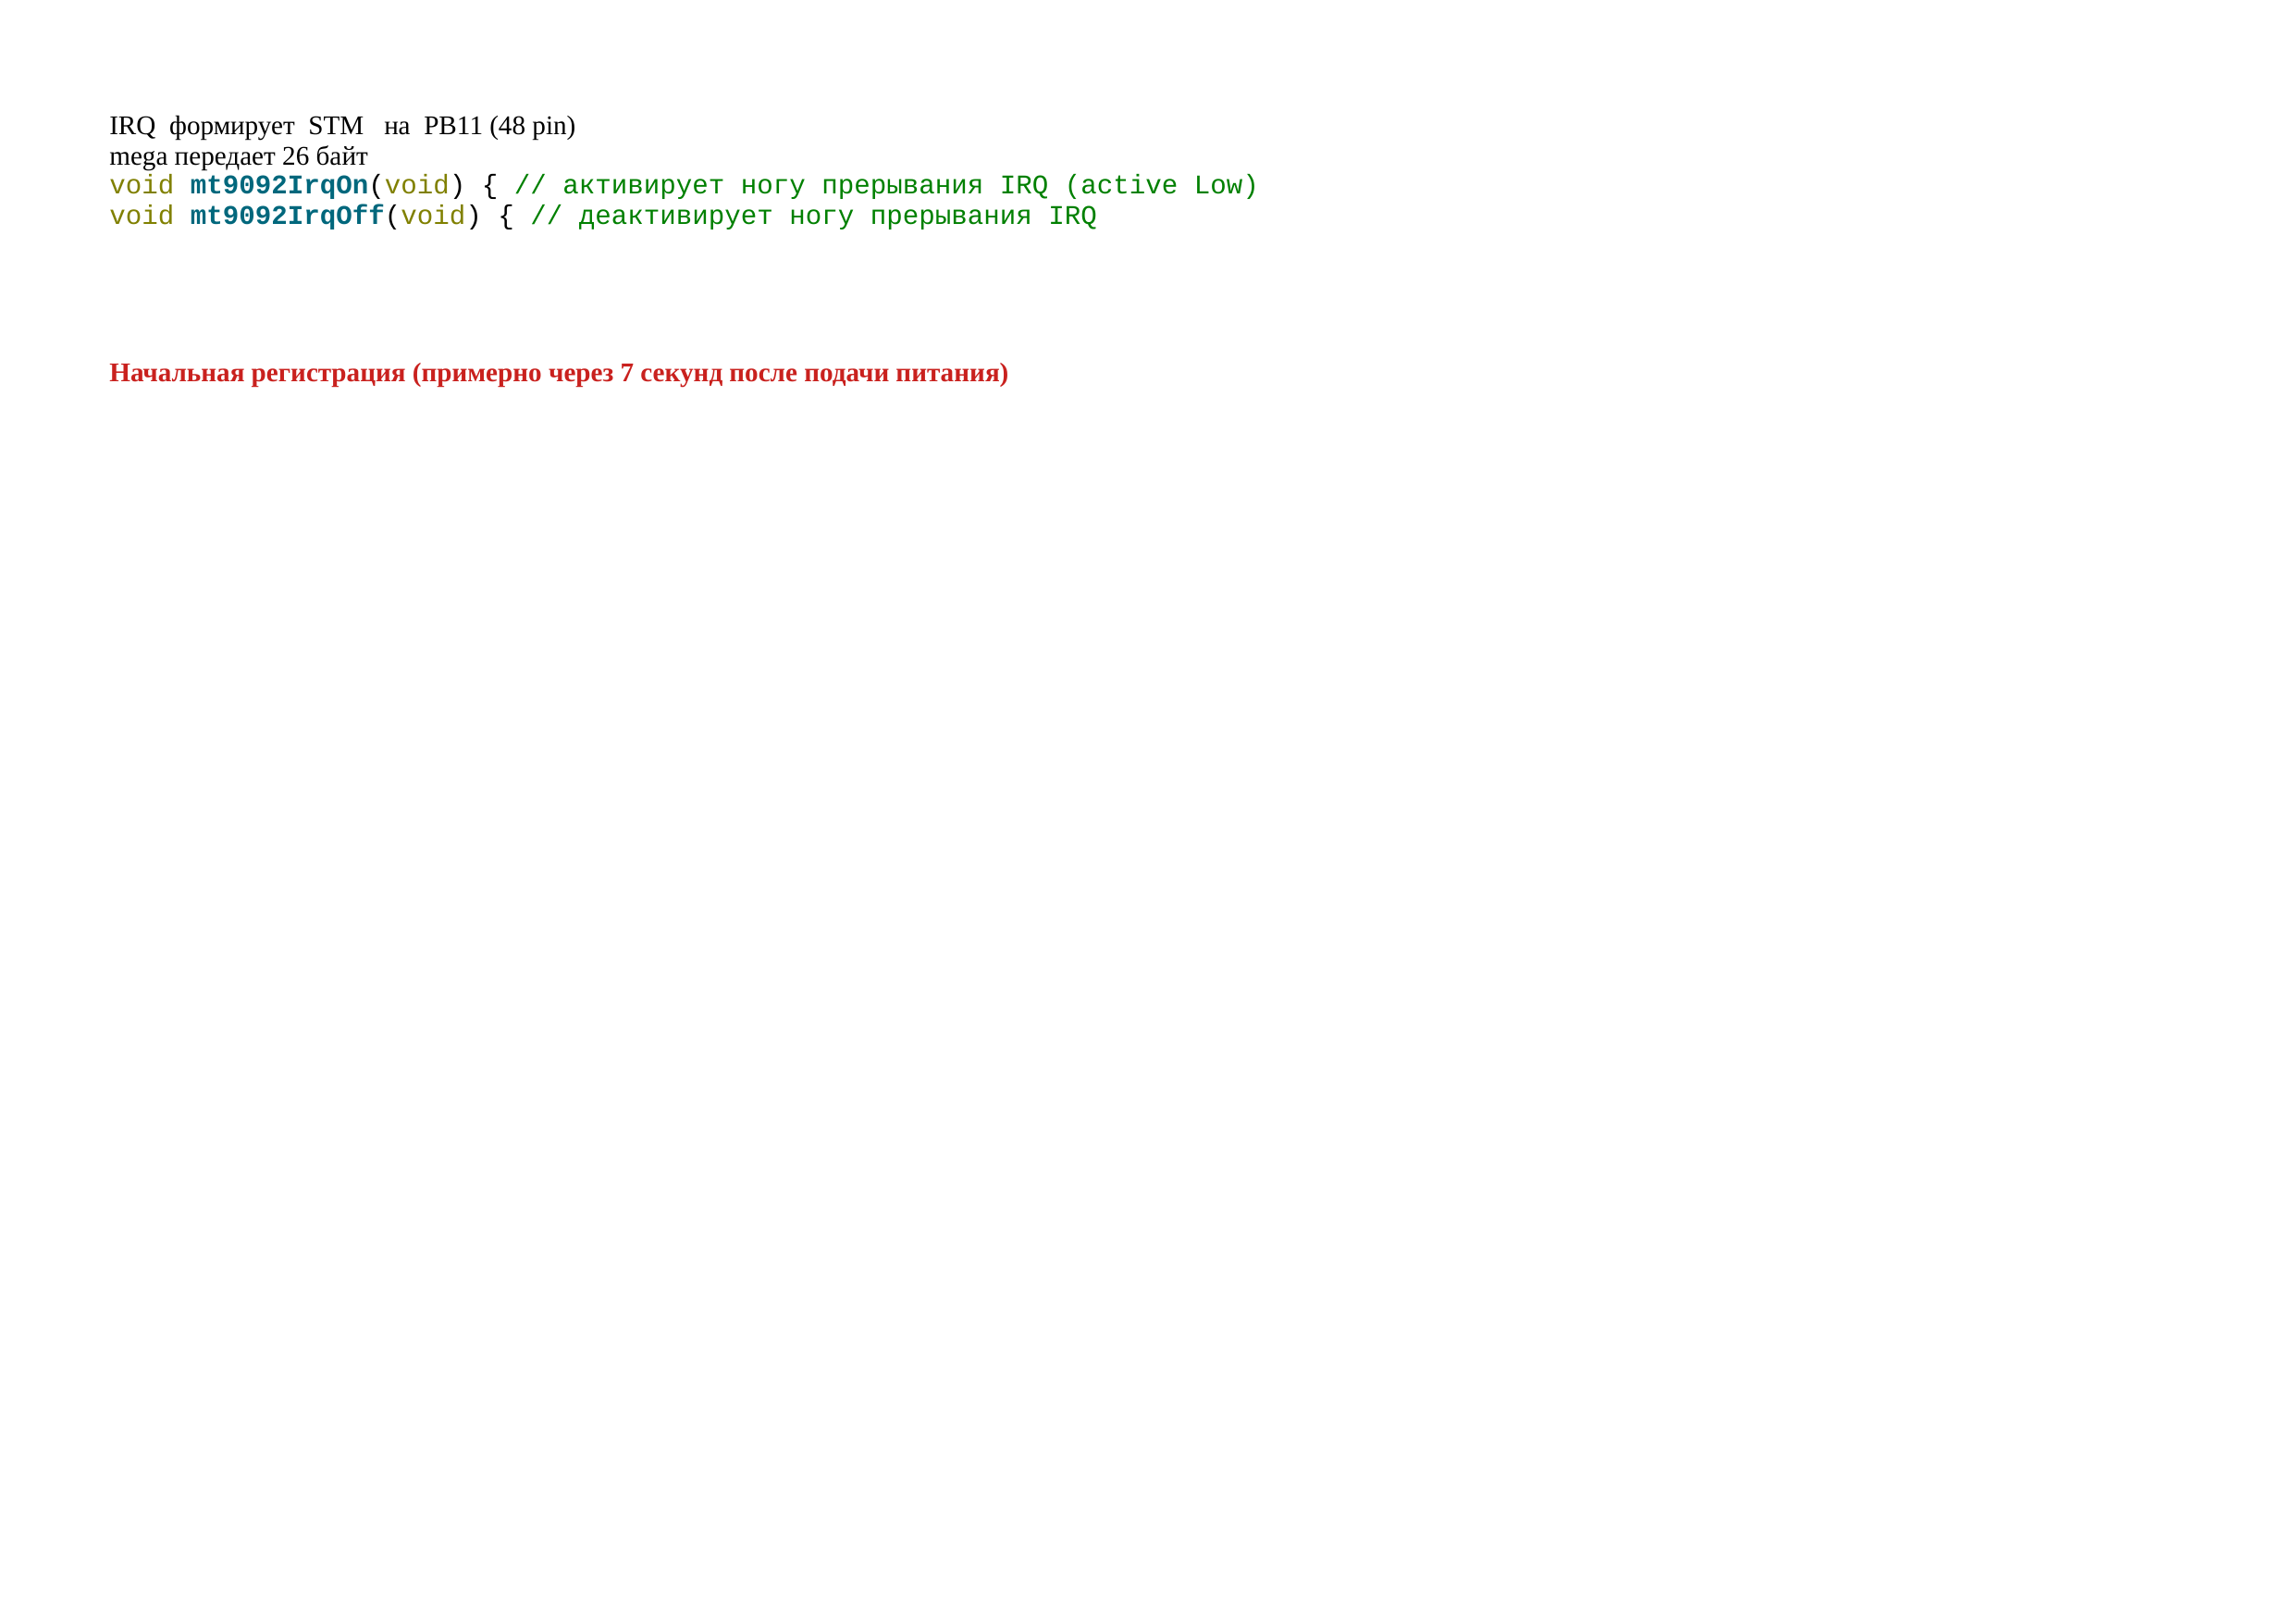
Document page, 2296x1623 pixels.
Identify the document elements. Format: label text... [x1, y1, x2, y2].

text void mt9092IrqOn(void) { // активирует ногу прерывания IRQ (active Low) [109, 171, 2186, 202]
text Начальная регистрация (примерно через 7 секунд после подачи питания) [109, 356, 2186, 388]
text IRQ формирует STM на PB11 (48 pin) [109, 109, 2186, 141]
text void mt9092IrqOff(void) { // деактивирует ногу прерывания IRQ [109, 202, 2186, 232]
text mega передает 26 байт [109, 141, 2186, 171]
